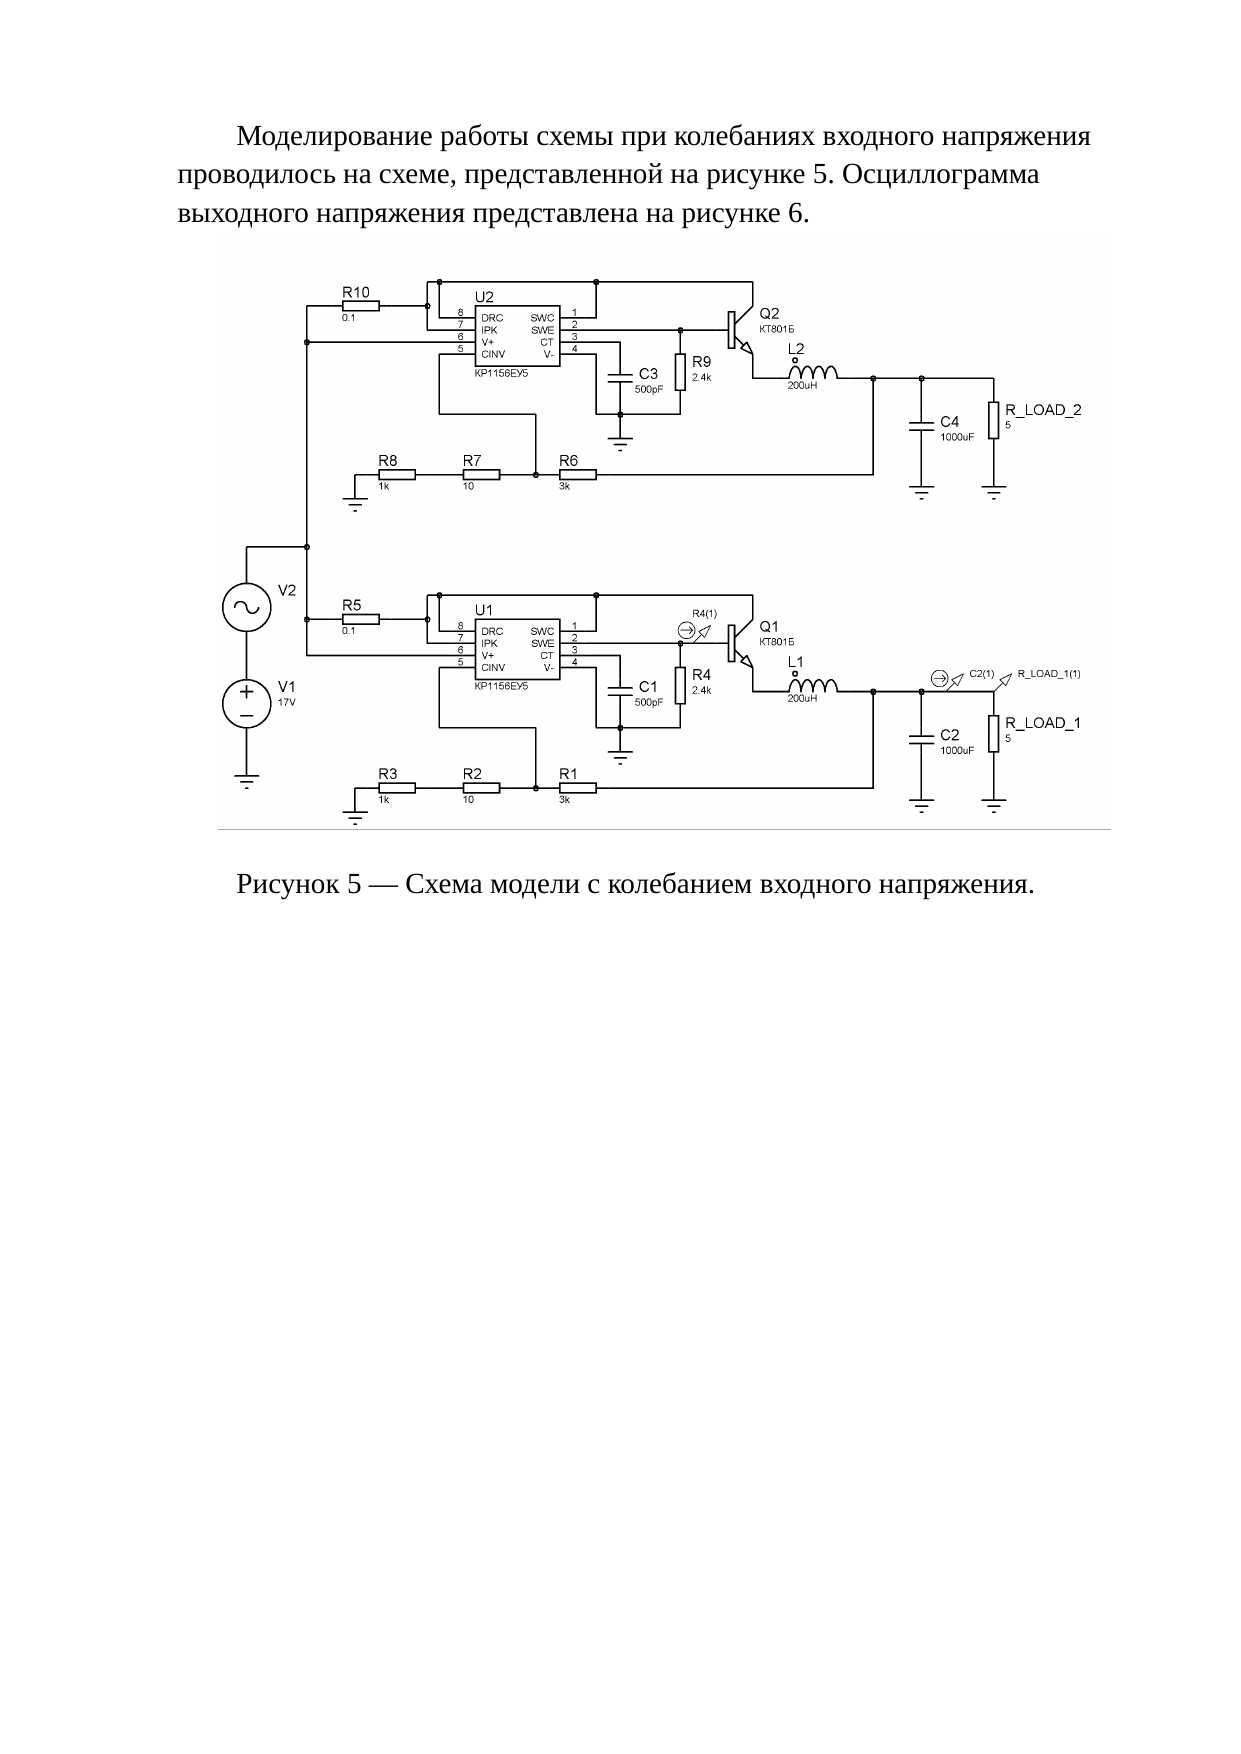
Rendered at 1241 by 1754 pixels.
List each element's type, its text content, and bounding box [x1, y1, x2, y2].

picture [217, 233, 1112, 830]
text Рисунок 5 — Схема модели с колебанием входного напряжения. [177, 866, 1152, 899]
text Моделирование работы схемы при колебаниях входного напряжения проводилось на схеме, представленной на рисунке 5. Осциллограмма выходного напряжения представлена на рисунке 6. [177, 118, 1152, 229]
